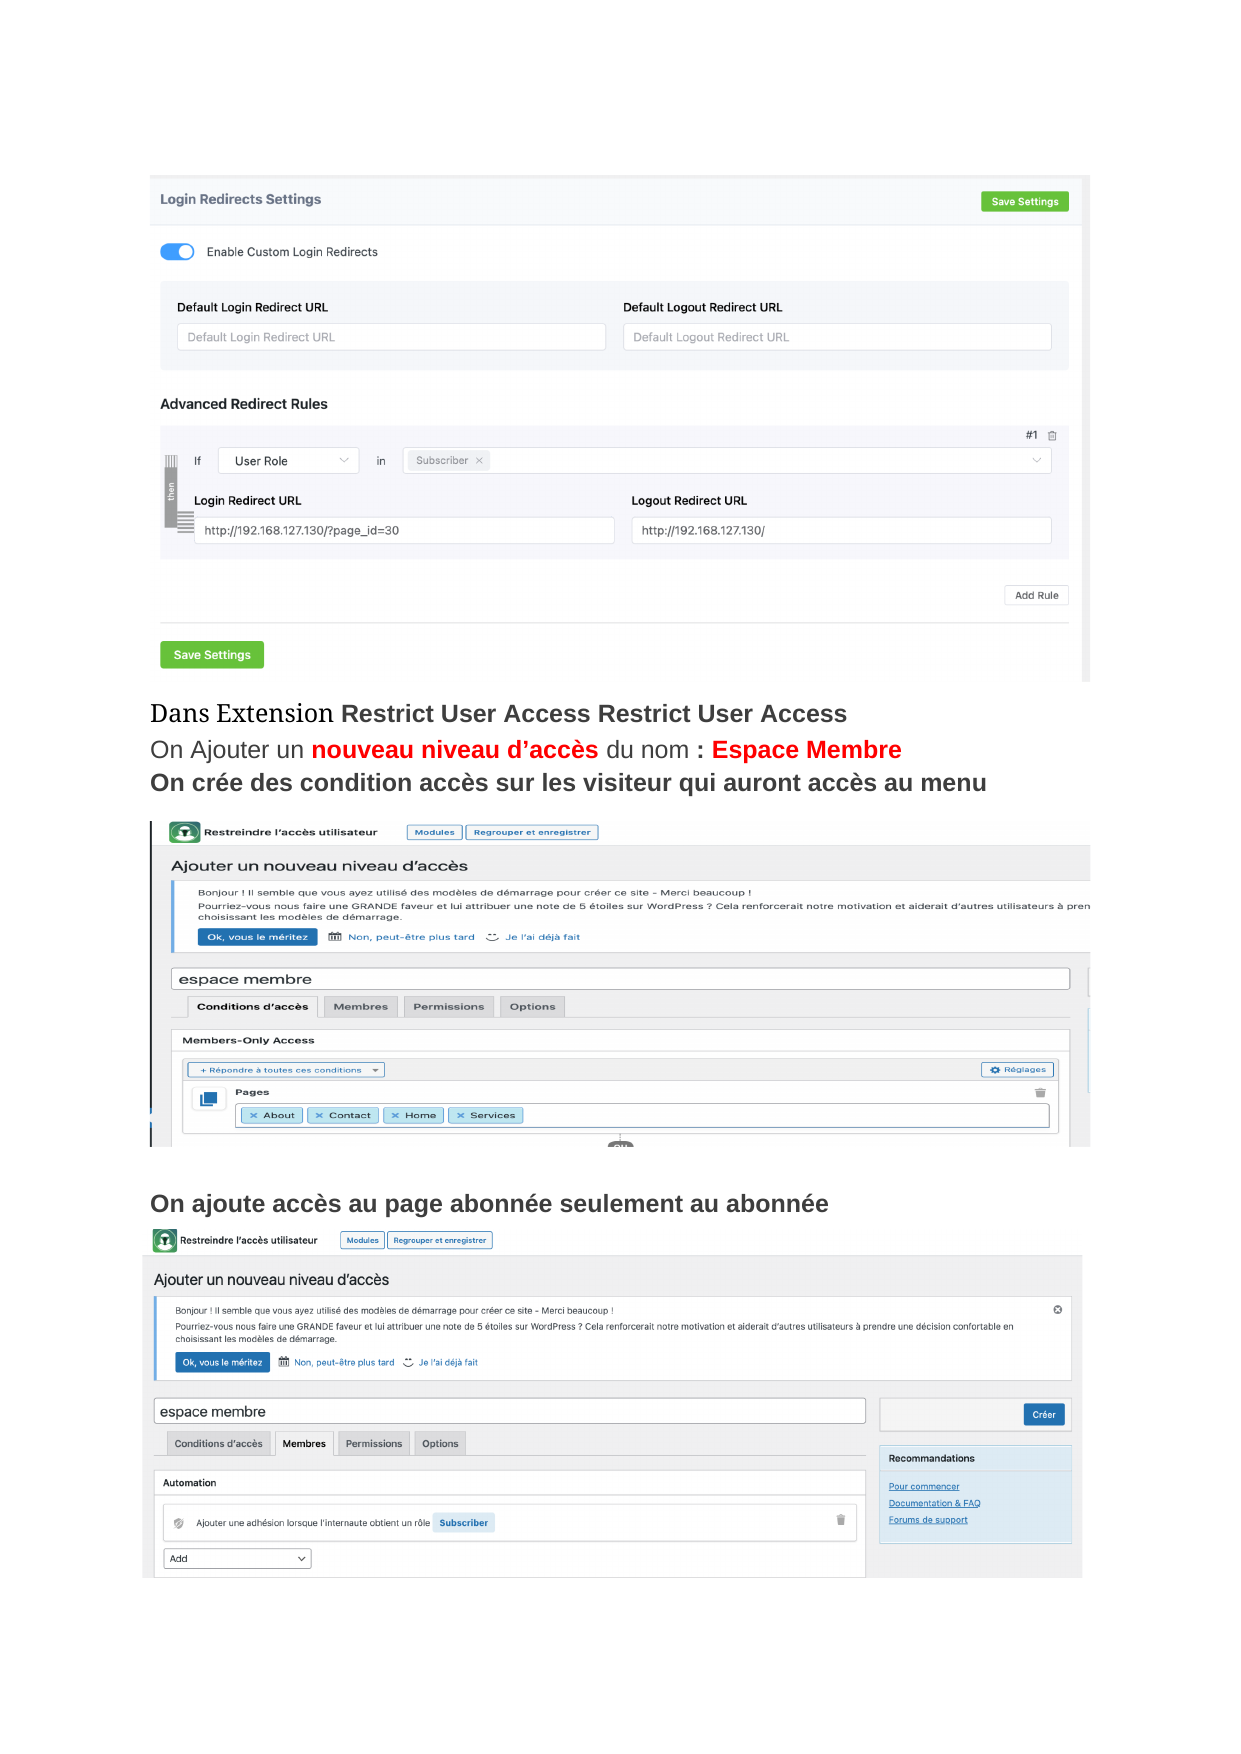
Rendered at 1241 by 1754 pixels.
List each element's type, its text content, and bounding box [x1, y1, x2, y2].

picture [149, 175, 1091, 682]
picture [142, 1229, 1083, 1578]
picture [149, 821, 1091, 1147]
text On Ajouter un nouveau niveau d’accès du nom : Espace Membre [150, 735, 1090, 764]
text [150, 150, 1090, 175]
text Dans Extension Restrict User Access Restrict User Access [150, 682, 1090, 730]
text On ajoute accès au page abonnée seulement au abonnée [150, 1189, 1090, 1217]
text On crée des condition accès sur les visiteur qui auront accès au menu [150, 768, 1090, 797]
